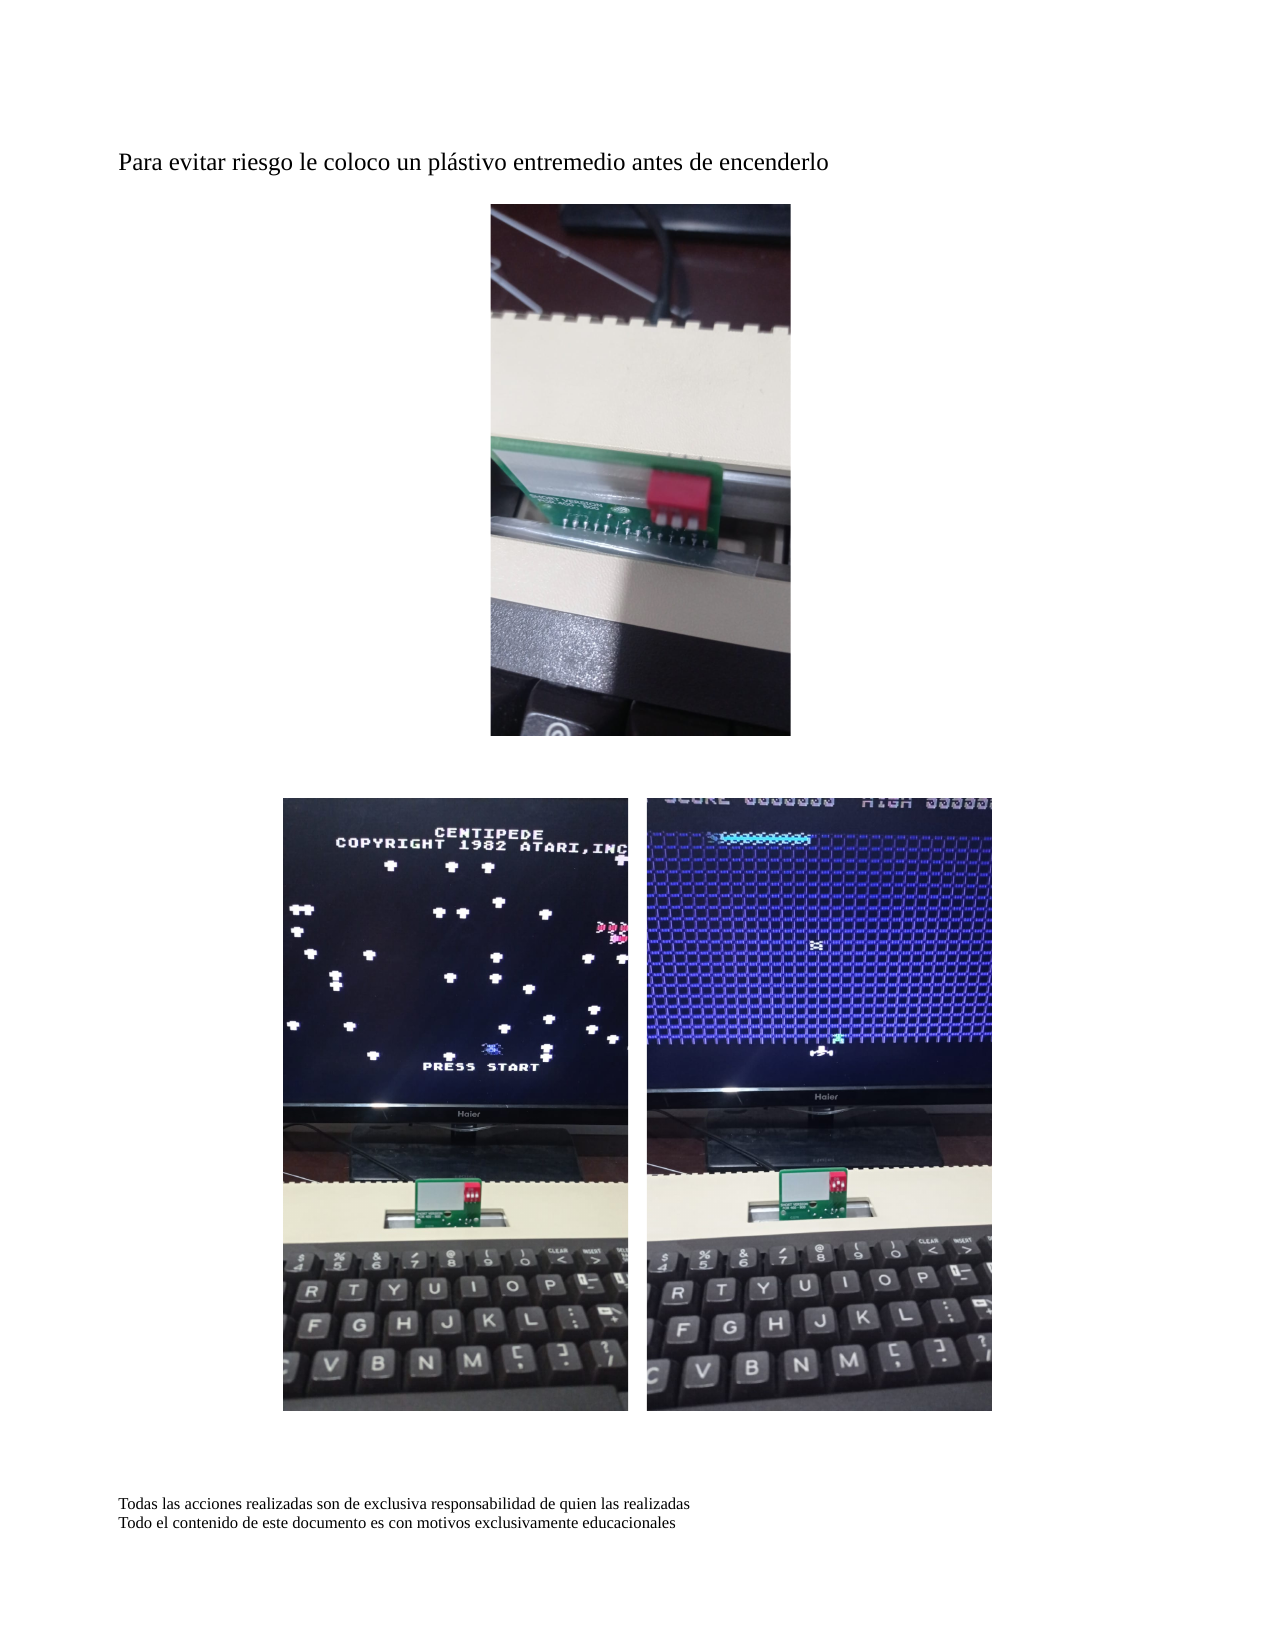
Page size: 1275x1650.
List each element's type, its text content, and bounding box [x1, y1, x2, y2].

text Para evitar riesgo le coloco un plástivo entremedio antes de encenderlo [118, 147, 1157, 176]
picture [646, 798, 992, 1411]
picture [283, 798, 629, 1411]
picture [490, 204, 791, 736]
